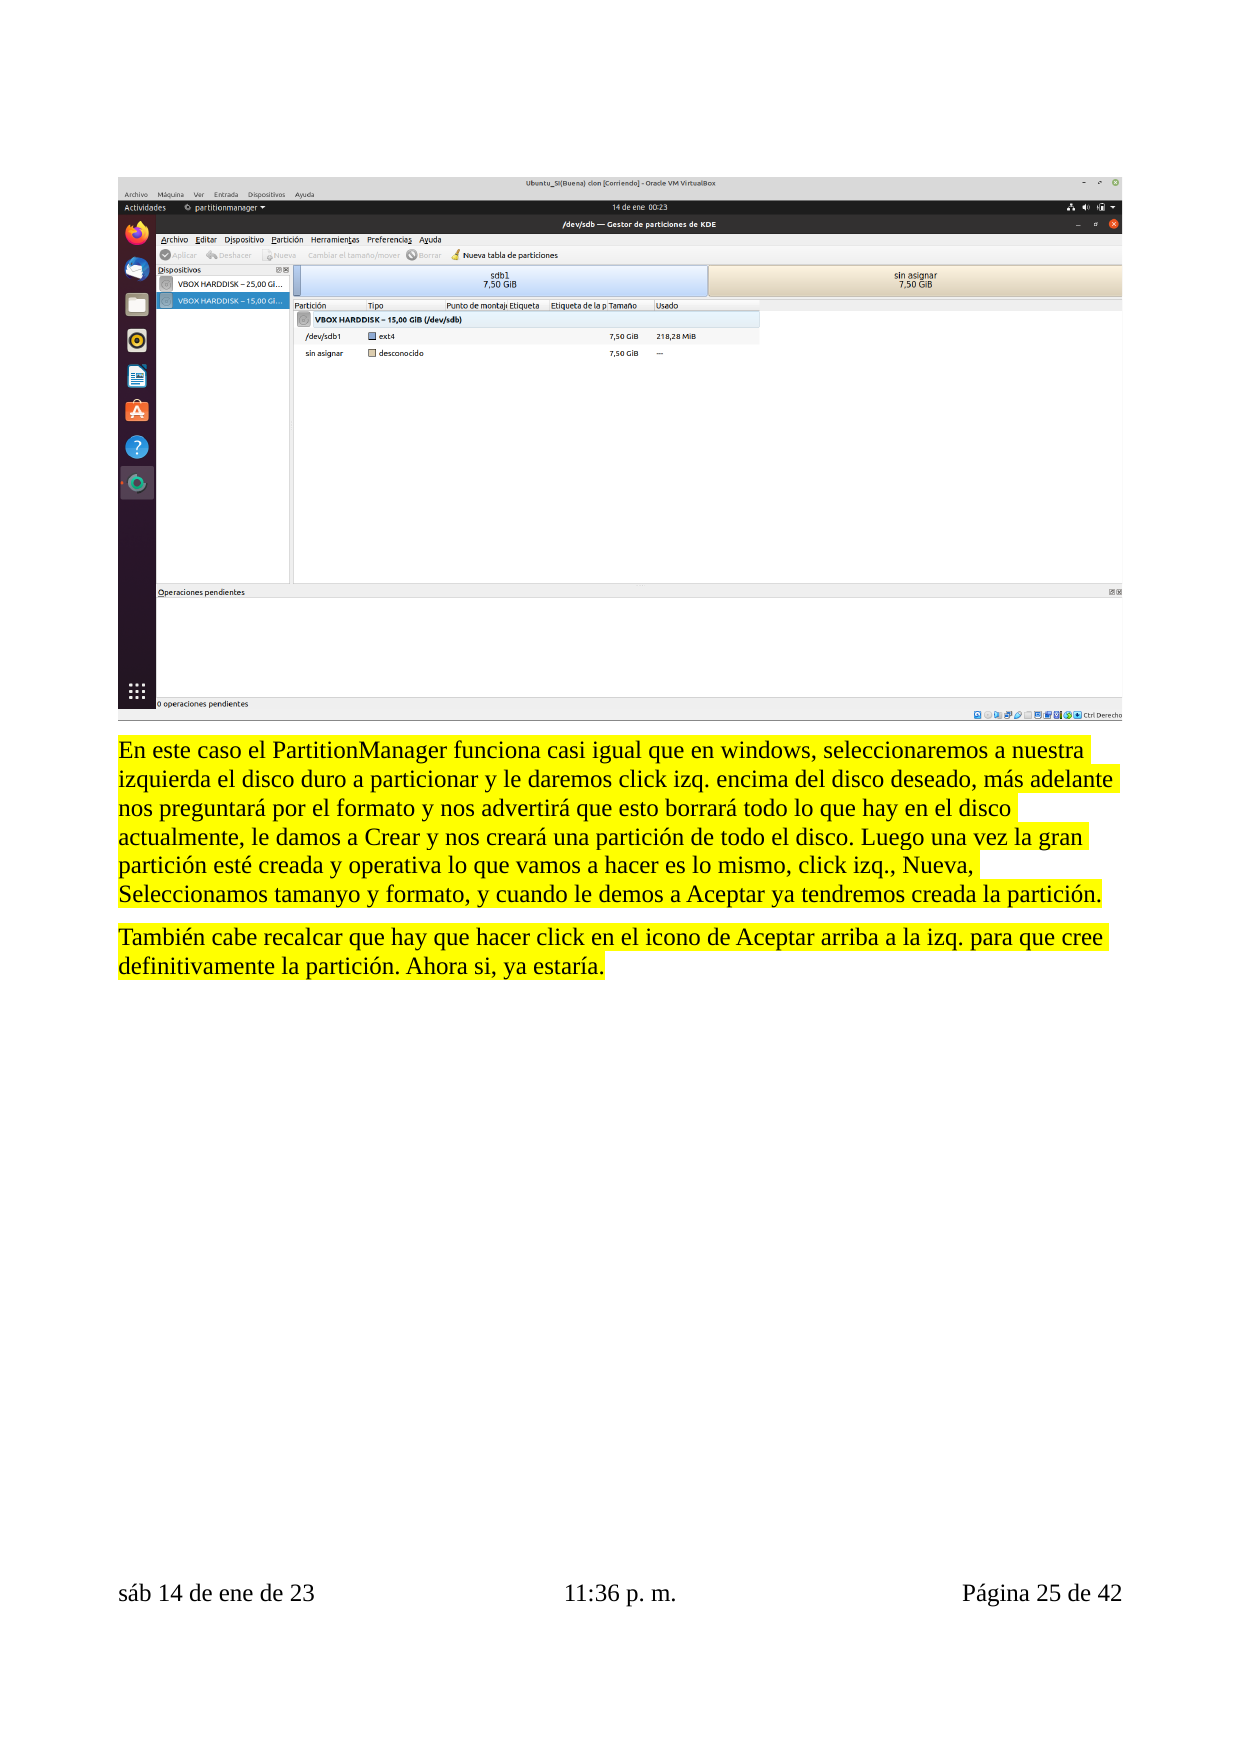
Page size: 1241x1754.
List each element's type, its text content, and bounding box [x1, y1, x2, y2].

picture [118, 177, 1123, 721]
text En este caso el PartitionManager funciona casi igual que en windows, seleccionaremos a nuestra izquierda el disco duro a particionar y le daremos click izq. encima del disco deseado, más adelante nos preguntará por el formato y nos advertirá que esto borrará todo lo que hay en el disco actualmente, le damos a Crear y nos creará una partición de todo el disco. Luego una vez la gran partición esté creada y operativa lo que vamos a hacer es lo mismo, click izq., Nueva, Seleccionamos tamanyo y formato, y cuando le demos a Aceptar ya tendremos creada la partición. [118, 735, 1122, 908]
text También cabe recalcar que hay que hacer click en el icono de Aceptar arriba a la izq. para que cree definitivamente la partición. Ahora si, ya estaría. [118, 922, 1122, 980]
